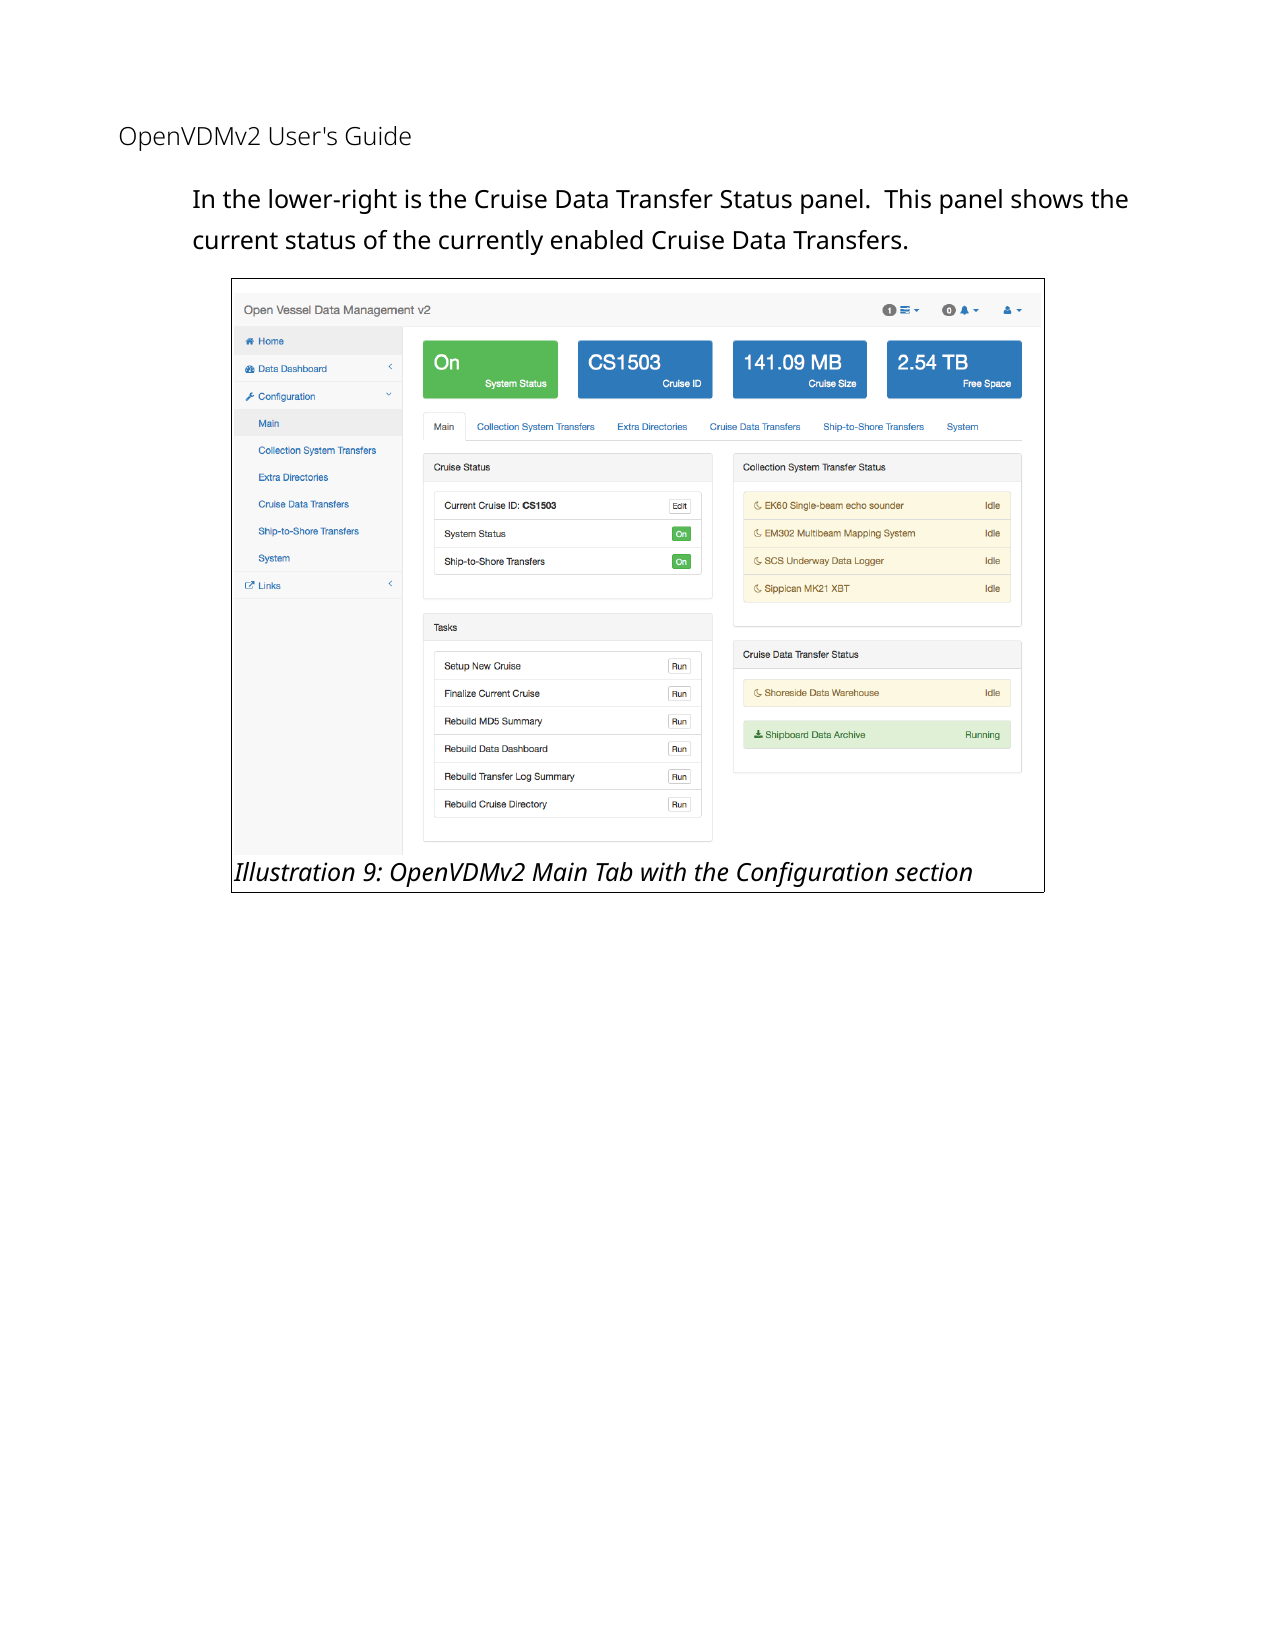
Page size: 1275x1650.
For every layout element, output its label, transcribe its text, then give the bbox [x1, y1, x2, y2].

picture [234, 293, 1041, 855]
text In the lower-right is the Cruise Data Transfer Status panel. This panel shows the current status of the currently enabled Cruise Data Transfers. [192, 182, 1157, 257]
text [232, 279, 1044, 892]
text Illustration 9: OpenVDMv2 Main Tab with the Configuration section [234, 855, 1041, 889]
